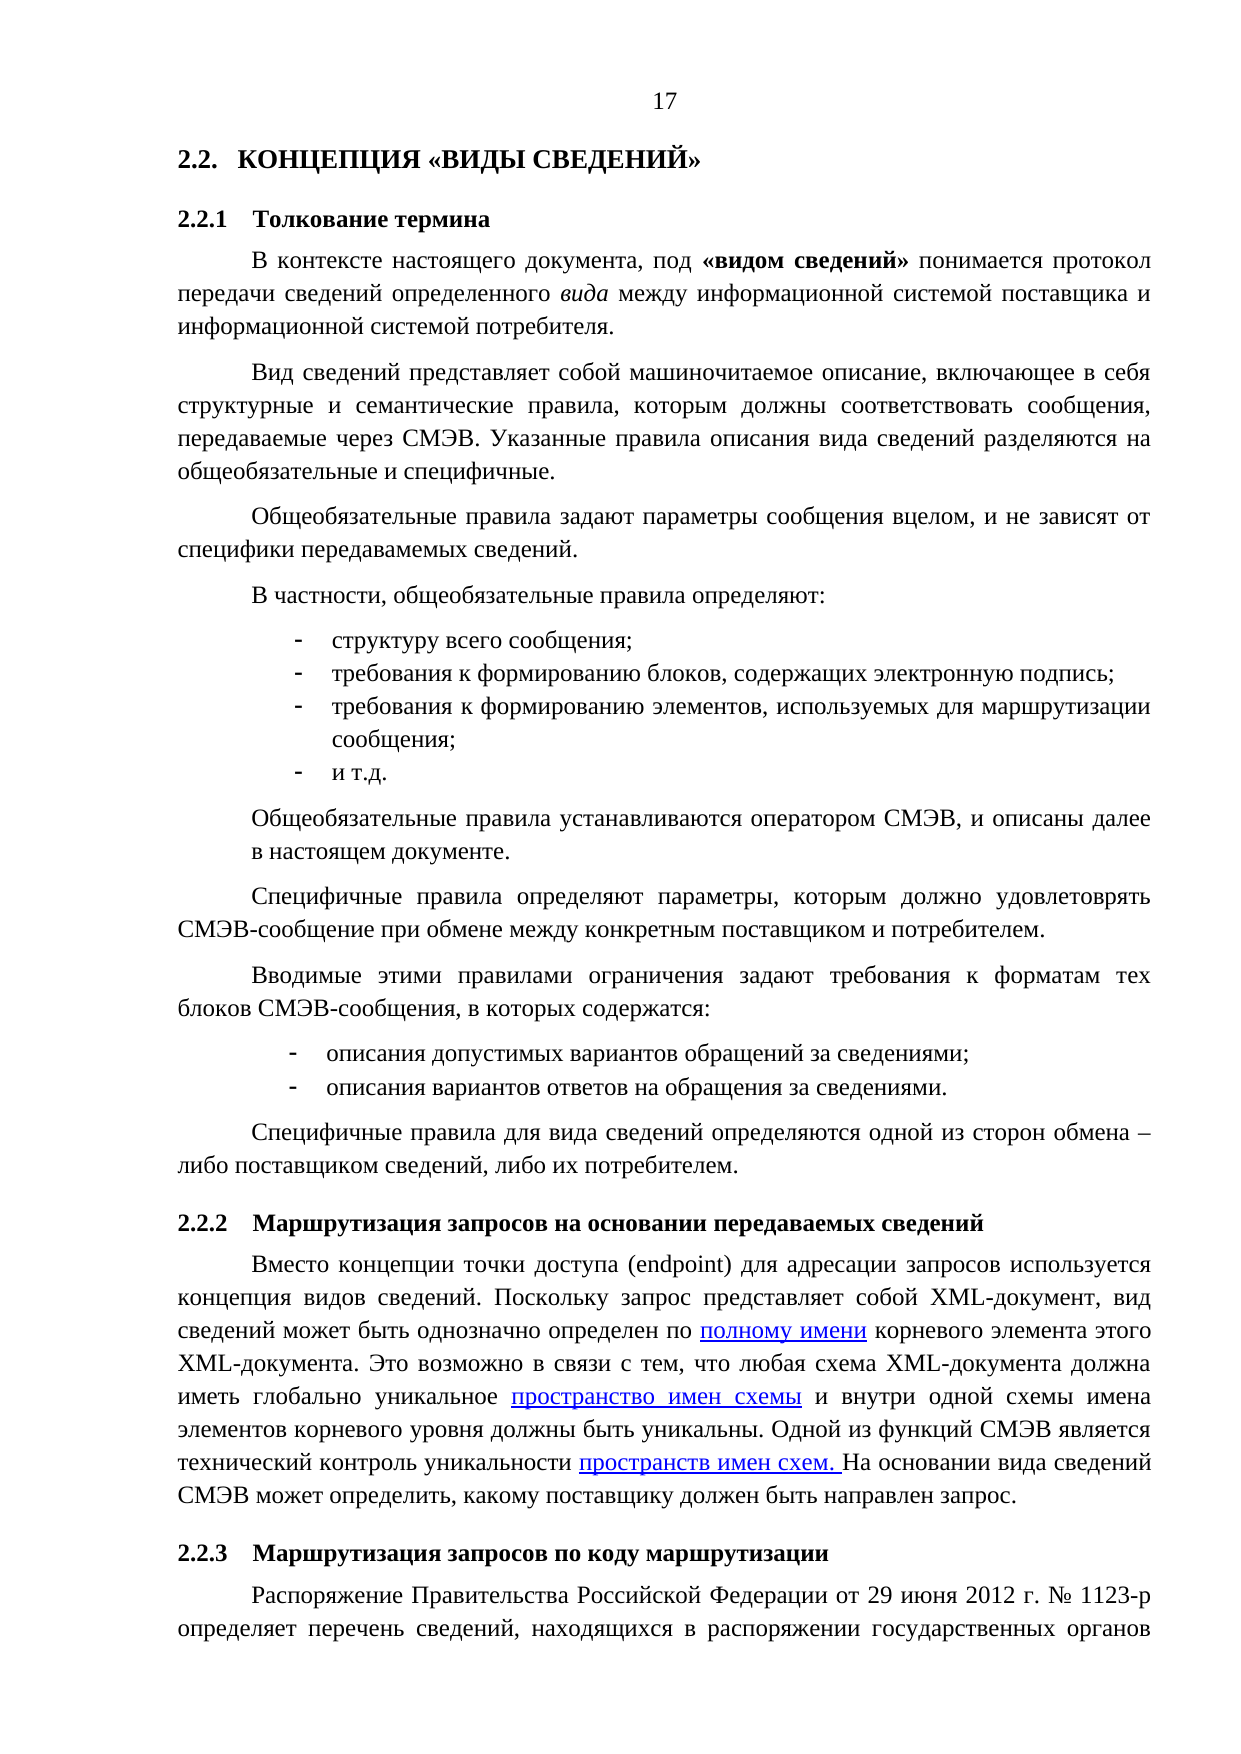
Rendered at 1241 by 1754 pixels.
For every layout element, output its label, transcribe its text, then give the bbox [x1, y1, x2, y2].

text Общеобязательные правила устанавливаются оператором СМЭВ, и описаны далее в настоящем документе. [251, 803, 1152, 865]
list и т.д. [294, 757, 1152, 786]
text Специфичные правила для вида сведений определяются одной из сторон обмена – либо поставщиком сведений, либо их потребителем. [177, 1117, 1152, 1179]
subtitle Маршрутизация запросов по коду маршрутизации [177, 1538, 1152, 1567]
subtitle Концепция «Виды сведений» [177, 143, 1152, 174]
list требования к формированию блоков, содержащих электронную подпись; [294, 658, 1152, 687]
subtitle Толкование термина [177, 204, 1152, 233]
text Вместо концепции точки доступа (endpoint) для адресации запросов используется концепция видов сведений. Поскольку запрос представляет собой XML-документ, вид сведений может быть однозначно определен по полному имени корневого элемента этого XML-документа. Это возможно в связи с тем, что любая схема XML-документа должна иметь глобально уникальное пространство имен схемы и внутри одной схемы имена элементов корневого уровня должны быть уникальны. Одной из функций СМЭВ является технический контроль уникальности пространств имен схем. На основании вида сведений СМЭВ может определить, какому поставщику должен быть направлен запрос. [177, 1249, 1152, 1509]
list описания вариантов ответов на обращения за сведениями. [288, 1072, 1152, 1100]
subtitle Маршрутизация запросов на основании передаваемых сведений [177, 1208, 1152, 1237]
text В контексте настоящего документа, под «видом сведений» понимается протокол передачи сведений определенного вида между информационной системой поставщика и информационной системой потребителя. [177, 245, 1152, 340]
list структуру всего сообщения; [294, 625, 1152, 654]
text Вид сведений представляет собой машиночитаемое описание, включающее в себя структурные и семантические правила, которым должны соответствовать сообщения, передаваемые через СМЭВ. Указанные правила описания вида сведений разделяются на общеобязательные и специфичные. [177, 357, 1152, 484]
text Общеобязательные правила задают параметры сообщения вцелом, и не зависят от специфики передавамемых сведений. [177, 501, 1152, 563]
text Распоряжение Правительства Российской Федерации от 29 июня 2012 г. № 1123-р определяет перечень сведений, находящихся в распоряжении государственных органов [177, 1580, 1152, 1642]
text Вводимые этими правилами ограничения задают требования к форматам тех блоков СМЭВ-сообщения, в которых содержатся: [177, 960, 1152, 1022]
list требования к формированию элементов, используемых для маршрутизации сообщения; [294, 691, 1152, 753]
text В частности, общеобязательные правила определяют: [177, 580, 1152, 608]
list описания допустимых вариантов обращений за сведениями; [288, 1038, 1152, 1067]
text Специфичные правила определяют параметры, которым должно удовлетоврять СМЭВ-сообщение при обмене между конкретным поставщиком и потребителем. [177, 881, 1152, 943]
